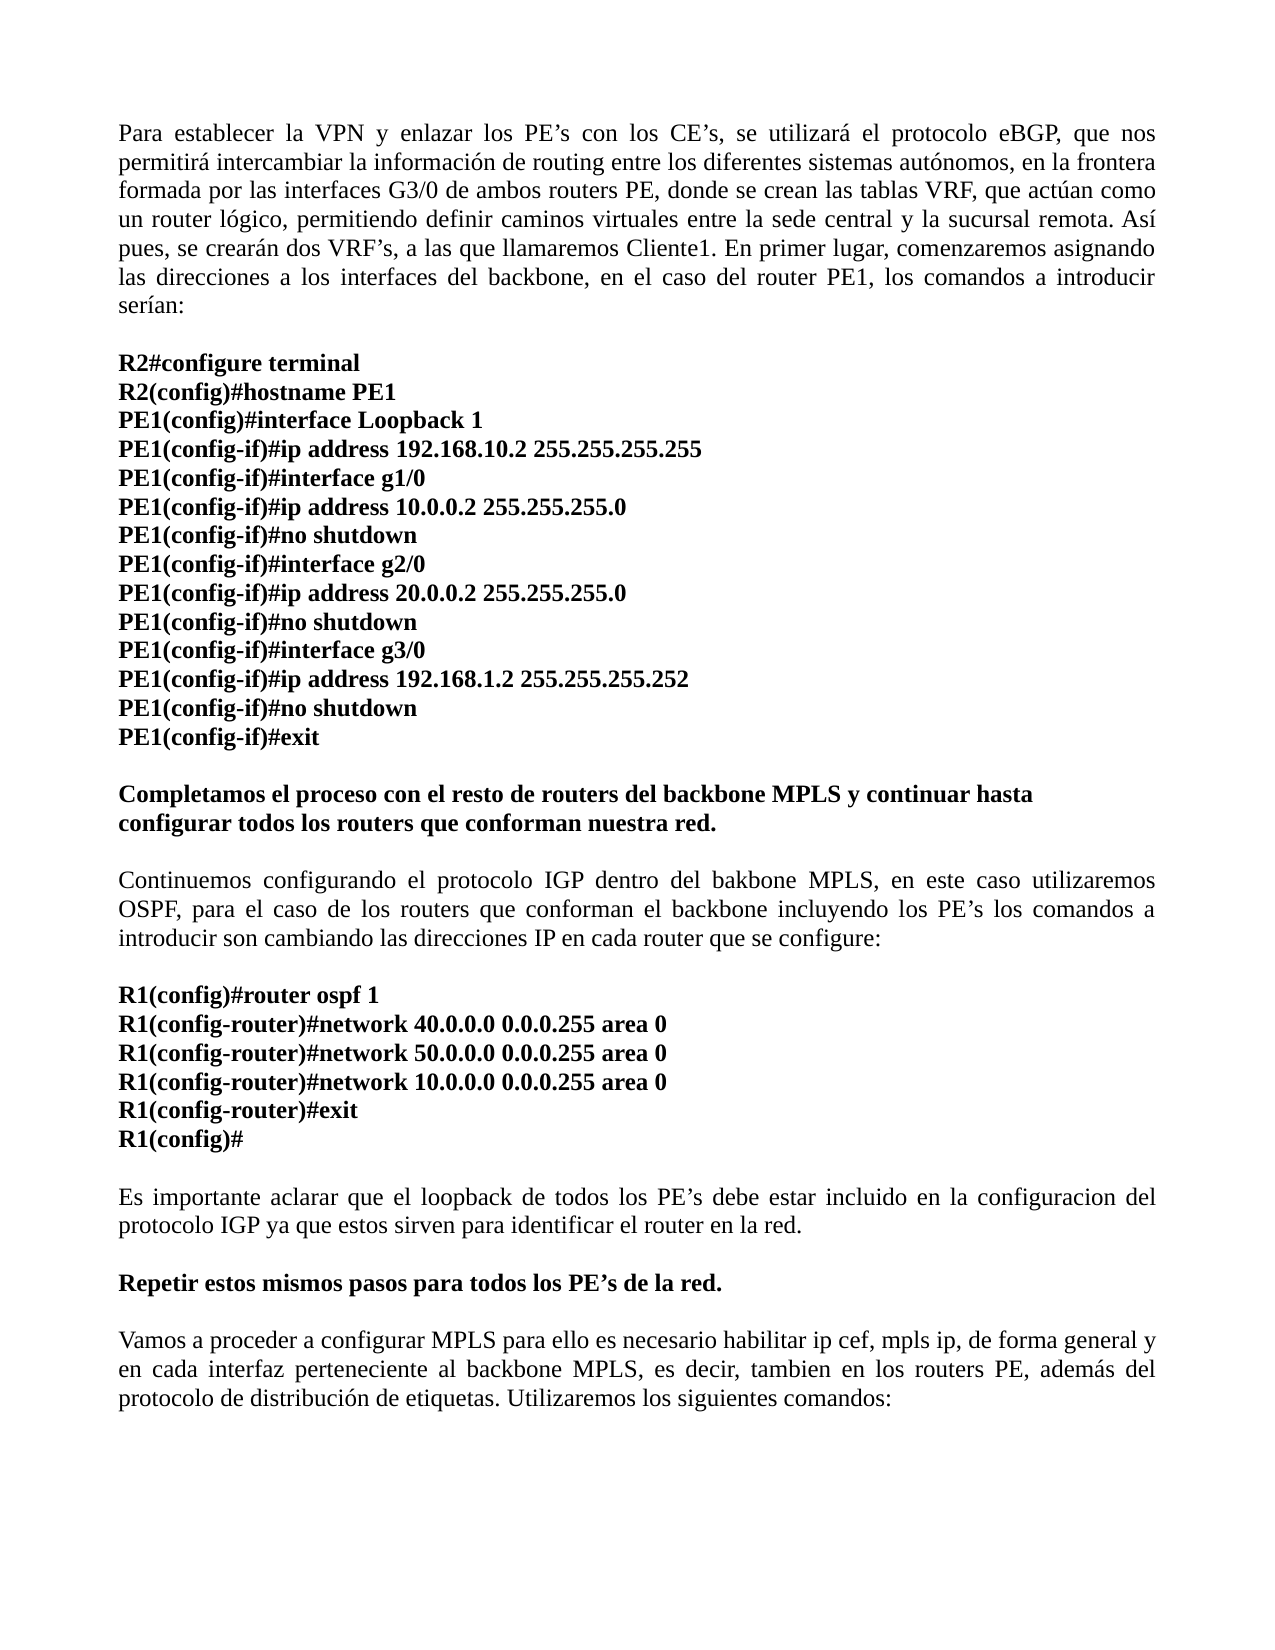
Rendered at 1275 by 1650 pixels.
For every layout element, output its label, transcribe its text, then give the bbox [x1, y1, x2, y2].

text R2#configure terminal [118, 348, 1157, 377]
text R1(config-router)#network 40.0.0.0 0.0.0.255 area 0 [118, 1009, 1157, 1038]
text PE1(config-if)#interface g2/0 [118, 549, 1157, 578]
text Completamos el proceso con el resto de routers del backbone MPLS y continuar hasta [118, 779, 1157, 808]
text configurar todos los routers que conforman nuestra red. [118, 808, 1157, 837]
text R2(config)#hostname PE1 [118, 377, 1157, 406]
text R1(config-router)#network 10.0.0.0 0.0.0.255 area 0 [118, 1067, 1157, 1096]
text Es importante aclarar que el loopback de todos los PE’s debe estar incluido en la configuracion del protocolo IGP ya que estos sirven para identificar el router en la red. [118, 1182, 1157, 1239]
text Continuemos configurando el protocolo IGP dentro del bakbone MPLS, en este caso utilizaremos OSPF, para el caso de los routers que conforman el backbone incluyendo los PE’s los comandos a introducir son cambiando las direcciones IP en cada router que se configure: [118, 866, 1157, 952]
text PE1(config-if)#interface g3/0 [118, 636, 1157, 664]
text Para establecer la VPN y enlazar los PE’s con los CE’s, se utilizará el protocolo eBGP, que nos permitirá intercambiar la información de routing entre los diferentes sistemas autónomos, en la frontera formada por las interfaces G3/0 de ambos routers PE, donde se crean las tablas VRF, que actúan como un router lógico, permitiendo definir caminos virtuales entre la sede central y la sucursal remota. Así pues, se crearán dos VRF’s, a las que llamaremos Cliente1. En primer lugar, comenzaremos asignando las direcciones a los interfaces del backbone, en el caso del router PE1, los comandos a introducir serían: [118, 118, 1157, 319]
text PE1(config-if)#no shutdown [118, 607, 1157, 636]
text Repetir estos mismos pasos para todos los PE’s de la red. [118, 1268, 1157, 1297]
text R1(config)# [118, 1124, 1157, 1153]
text Vamos a proceder a configurar MPLS para ello es necesario habilitar ip cef, mpls ip, de forma general y en cada interfaz perteneciente al backbone MPLS, es decir, tambien en los routers PE, además del protocolo de distribución de etiquetas. Utilizaremos los siguientes comandos: [118, 1326, 1157, 1412]
text PE1(config-if)#interface g1/0 [118, 463, 1157, 492]
text PE1(config-if)#no shutdown [118, 521, 1157, 549]
text R1(config-router)#network 50.0.0.0 0.0.0.255 area 0 [118, 1038, 1157, 1067]
text PE1(config-if)#no shutdown [118, 693, 1157, 722]
text PE1(config)#interface Loopback 1 [118, 406, 1157, 434]
text PE1(config-if)#ip address 192.168.1.2 255.255.255.252 [118, 664, 1157, 693]
text PE1(config-if)#ip address 20.0.0.2 255.255.255.0 [118, 578, 1157, 607]
text PE1(config-if)#ip address 192.168.10.2 255.255.255.255 [118, 434, 1157, 463]
text R1(config-router)#exit [118, 1096, 1157, 1124]
text PE1(config-if)#ip address 10.0.0.2 255.255.255.0 [118, 492, 1157, 521]
text R1(config)#router ospf 1 [118, 981, 1157, 1009]
text PE1(config-if)#exit [118, 722, 1157, 751]
